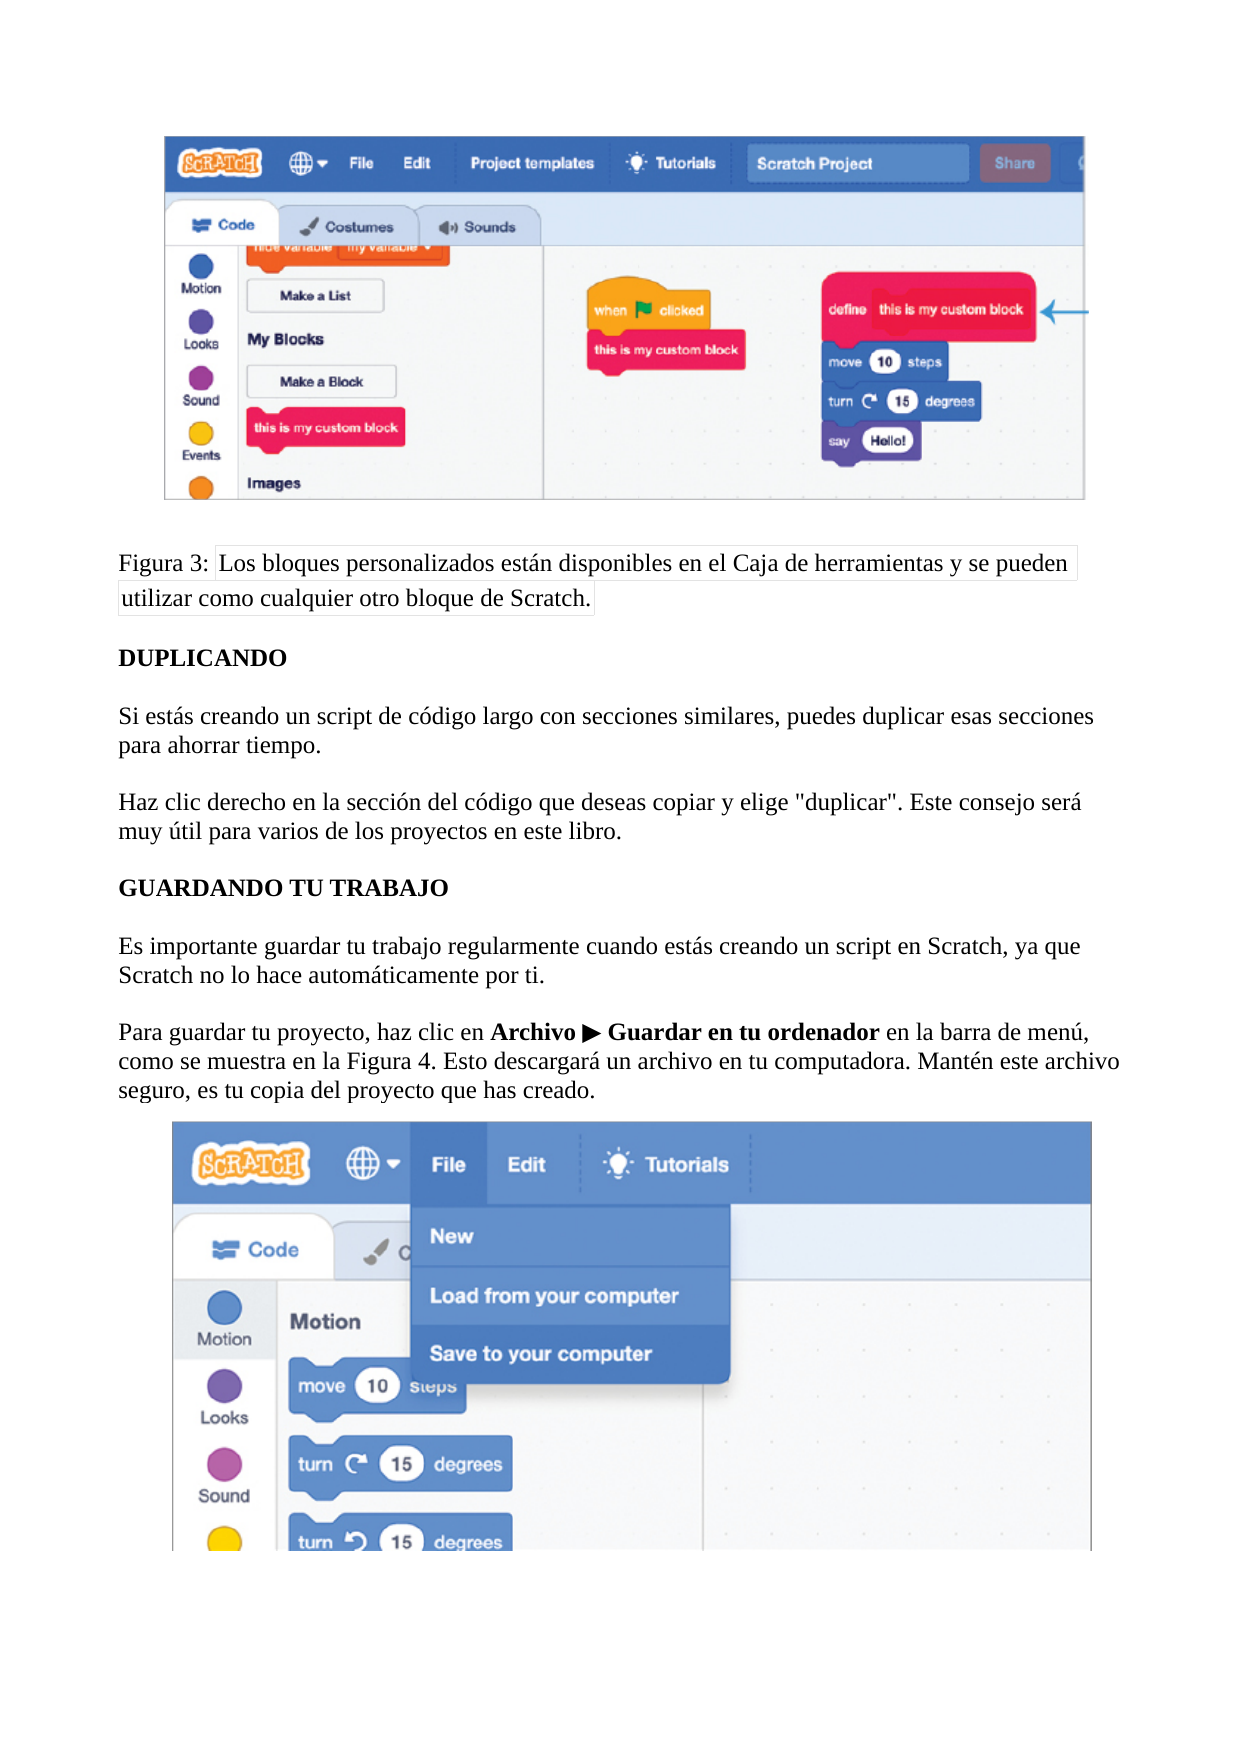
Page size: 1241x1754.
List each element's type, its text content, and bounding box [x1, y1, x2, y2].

text Para guardar tu proyecto, haz clic en Archivo ▶ Guardar en tu ordenador en la barra de menú, como se muestra en la Figura 4. Esto descargará un archivo en tu computadora. Mantén este archivo seguro, es tu copia del proyecto que has creado. [118, 1017, 1122, 1103]
picture [118, 118, 1123, 517]
text Figura 3: Los bloques personalizados están disponibles en el Caja de herramientas y se pueden utilizar como cualquier otro bloque de Scratch. [595, 545, 1122, 615]
text Figura 3: Los bloques personalizados están disponibles en el Caja de herramientas y se pueden utilizar como cualquier otro bloque de Scratch. [119, 581, 594, 615]
text Figura 3: Los bloques personalizados están disponibles en el Caja de herramientas y se pueden utilizar como cualquier otro bloque de Scratch. [118, 545, 215, 580]
text Figura 3: Los bloques personalizados están disponibles en el Caja de herramientas y se pueden utilizar como cualquier otro bloque de Scratch. [216, 546, 1077, 580]
text GUARDANDO TU TRABAJO [118, 873, 1122, 902]
picture [118, 1103, 1123, 1565]
text Haz clic derecho en la sección del código que deseas copiar y elige "duplicar". Este consejo será muy útil para varios de los proyectos en este libro. [118, 787, 1122, 845]
text Es importante guardar tu trabajo regularmente cuando estás creando un script en Scratch, ya que Scratch no lo hace automáticamente por ti. [118, 931, 1122, 988]
text DUPLICANDO [118, 643, 1122, 672]
text Si estás creando un script de código largo con secciones similares, puedes duplicar esas secciones para ahorrar tiempo. [118, 701, 1122, 758]
